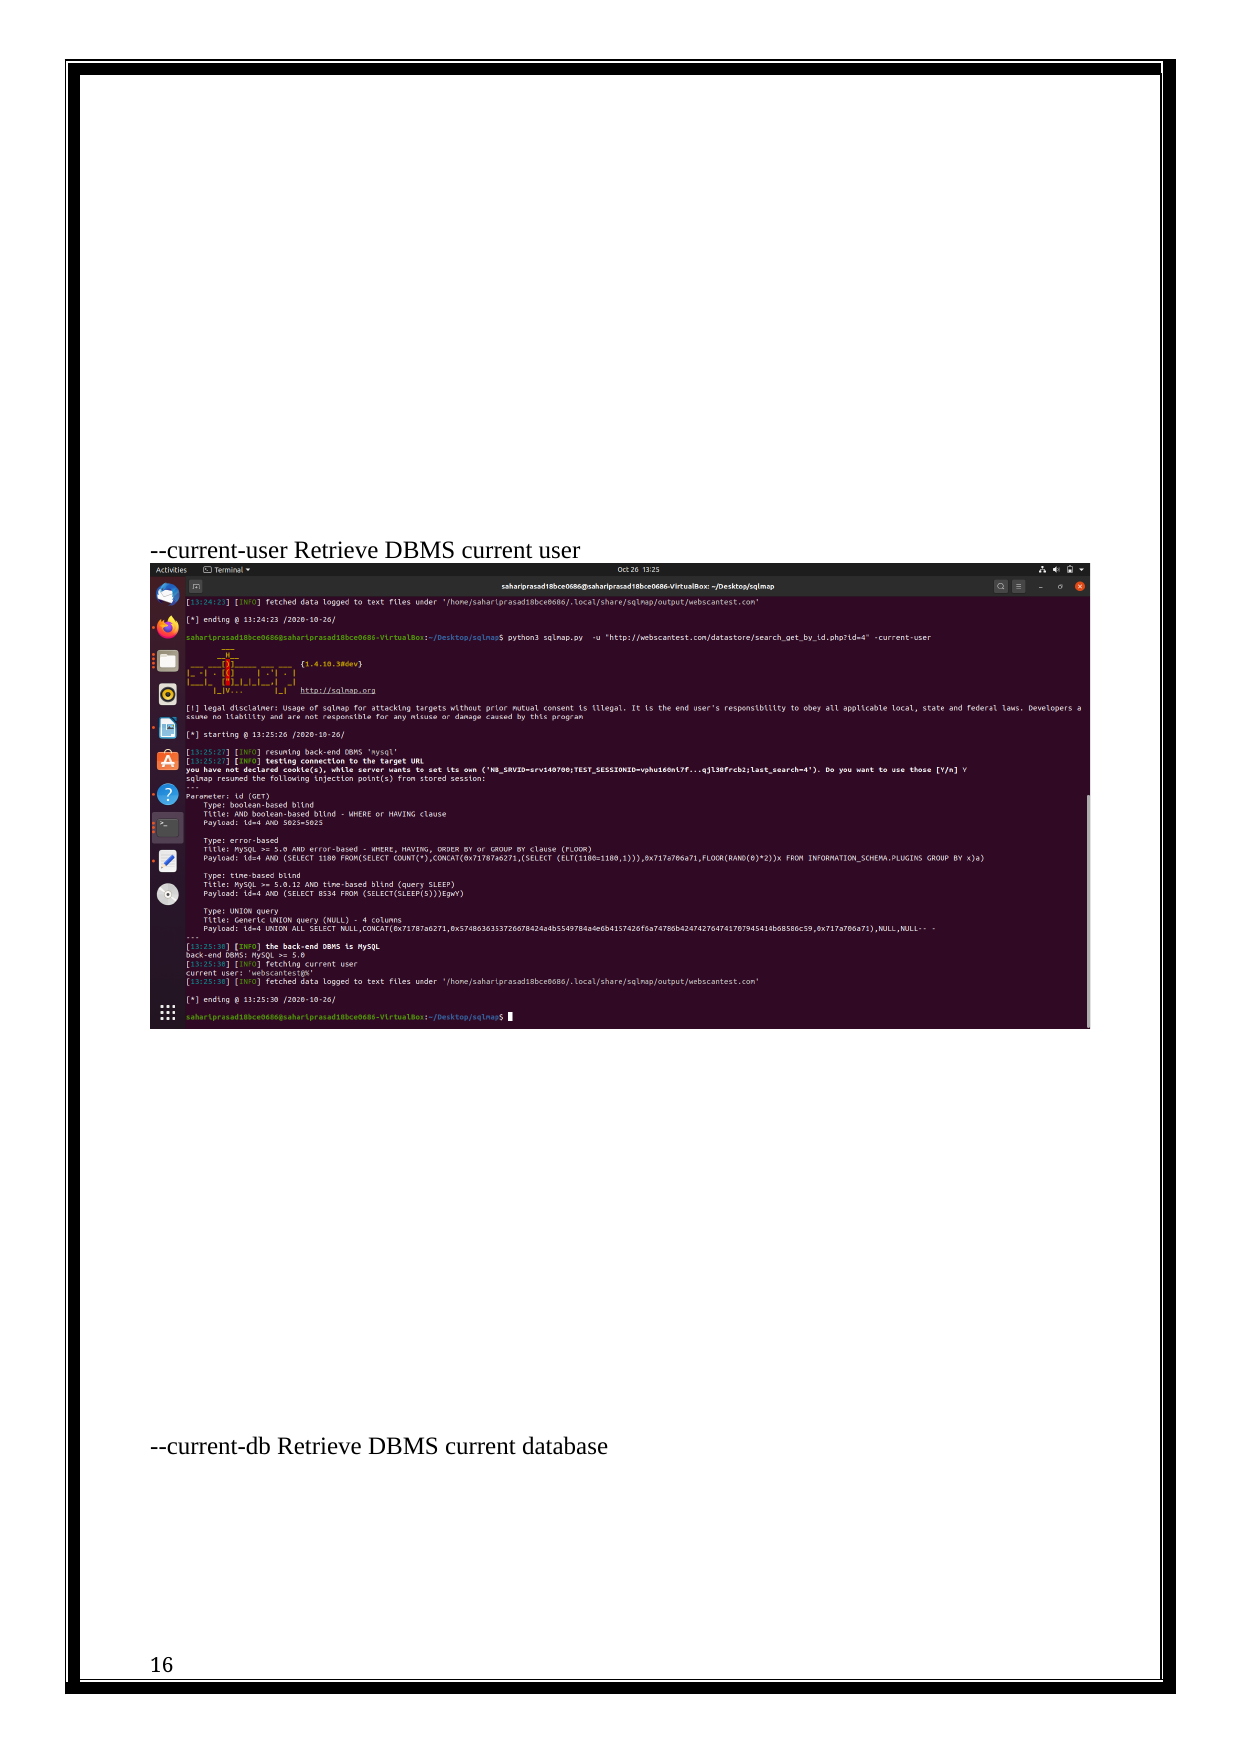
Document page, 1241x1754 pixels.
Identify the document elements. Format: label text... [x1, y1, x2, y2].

text --current-db Retrieve DBMS current database [150, 1431, 1090, 1460]
text --current-user Retrieve DBMS current user [150, 535, 1090, 563]
picture [150, 563, 1091, 1029]
